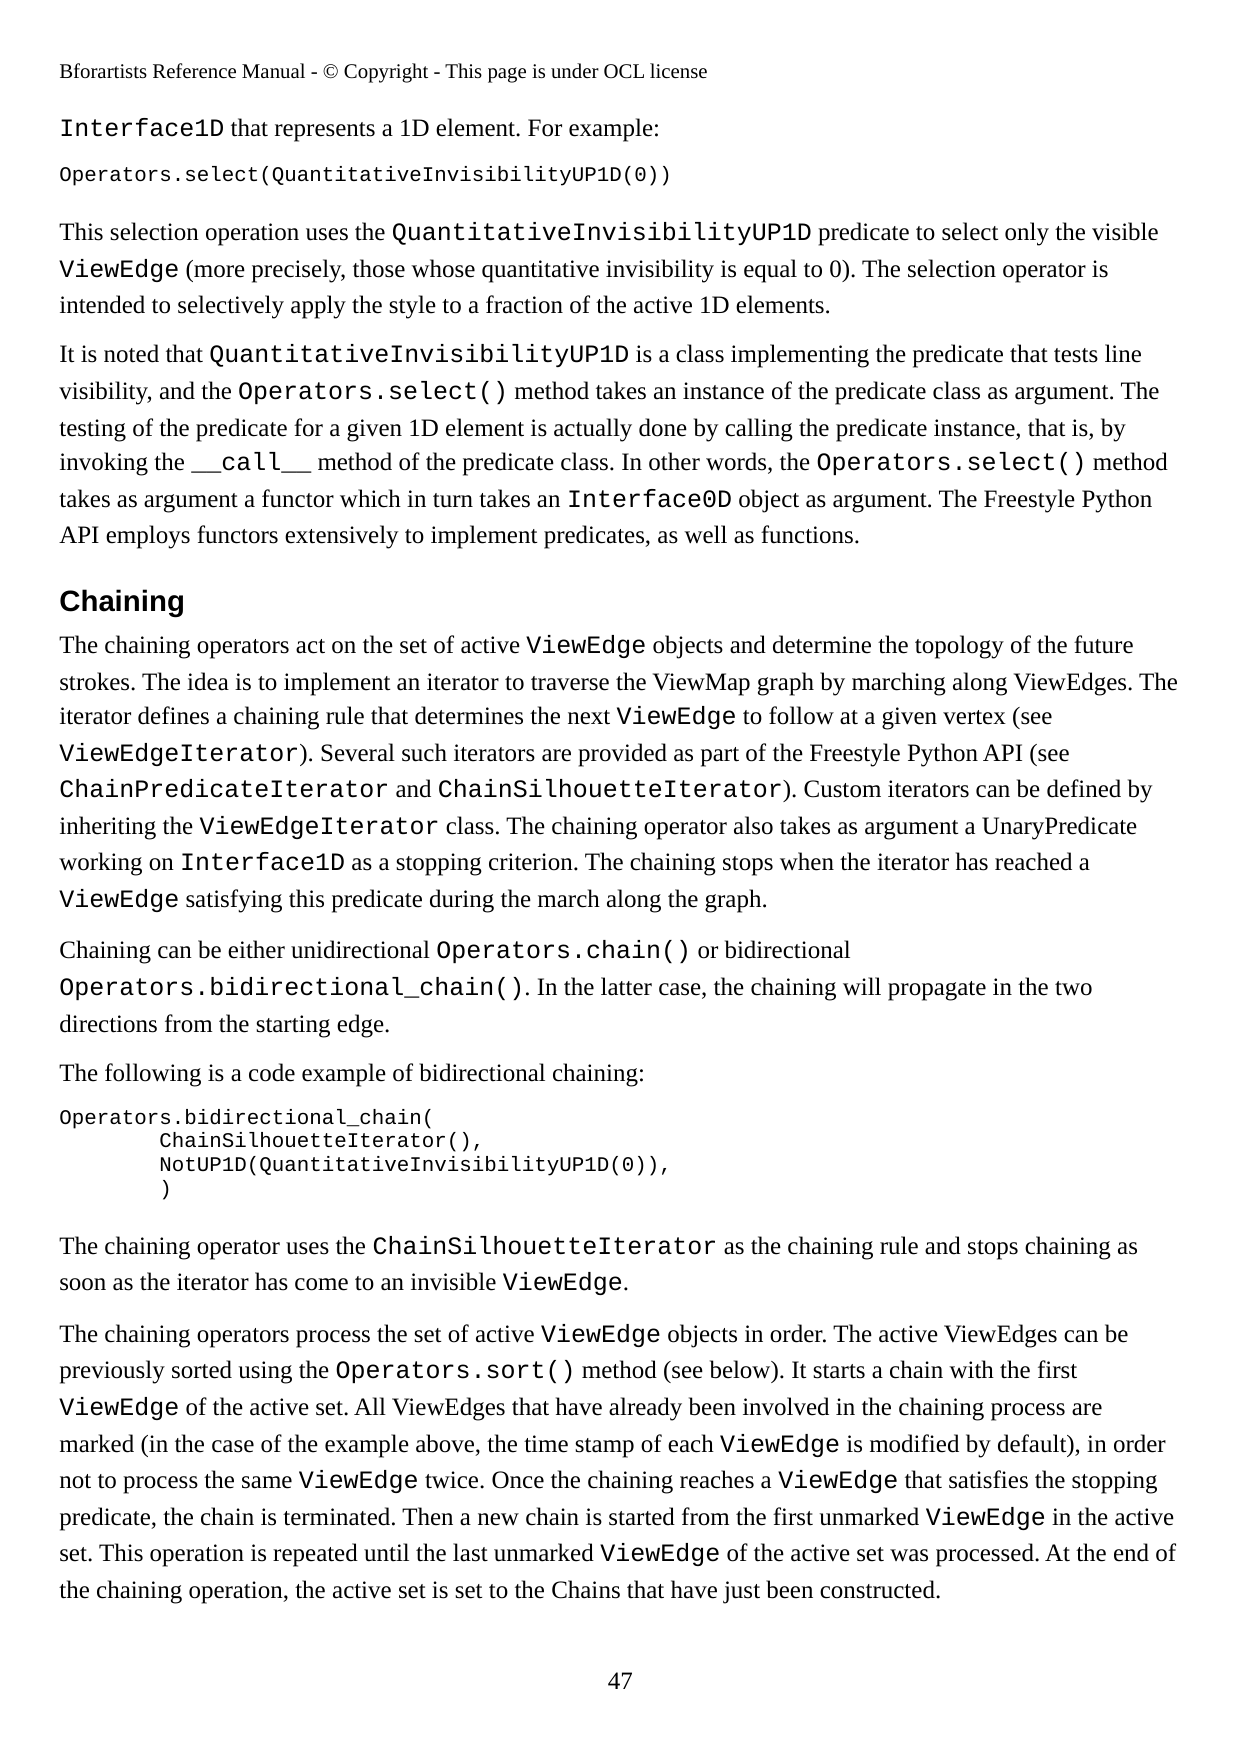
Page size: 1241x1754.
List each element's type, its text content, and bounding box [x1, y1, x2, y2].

text ChainSilhouetteIterator(), [59, 1130, 1181, 1154]
text Interface1D that represents a 1D element. For example: [59, 113, 1181, 143]
text This selection operation uses the QuantitativeInvisibilityUP1D predicate to select only the visible ViewEdge (more precisely, those whose quantitative invisibility is equal to 0). The selection operator is intended to selectively apply the style to a fraction of the active 1D elements. [59, 217, 1181, 319]
text ) [59, 1178, 1181, 1201]
text Chaining can be either unidirectional Operators.chain() or bidirectional Operators.bidirectional_chain(). In the latter case, the chaining will propagate in the two directions from the starting edge. [59, 936, 1181, 1037]
text NotUP1D(QuantitativeInvisibilityUP1D(0)), [59, 1154, 1181, 1178]
text It is noted that QuantitativeInvisibilityUP1D is a class implementing the predicate that tests line visibility, and the Operators.select() method takes an instance of the predicate class as argument. The testing of the predicate for a given 1D element is actually done by calling the predicate instance, that is, by invoking the __call__ method of the predicate class. In other words, the Operators.select() method takes as argument a functor which in turn takes an Interface0D object as argument. The Freestyle Python API employs functors extensively to implement predicates, as well as functions. [59, 339, 1181, 549]
text The following is a code example of bidirectional chaining: [59, 1058, 1181, 1086]
text Operators.bidirectional_chain( [59, 1107, 1181, 1130]
text The chaining operators process the set of active ViewEdge objects in order. The active ViewEdges can be previously sorted using the Operators.sort() method (see below). It starts a chain with the first ViewEdge of the active set. All ViewEdges that have already been involved in the chaining process are marked (in the case of the example above, the time stamp of each ViewEdge is modified by default), in order not to process the same ViewEdge twice. Once the chaining reaches a ViewEdge that satisfies the stopping predicate, the chain is terminated. Then a new chain is started from the first unmarked ViewEdge in the active set. This operation is repeated until the last unmarked ViewEdge of the active set was processed. At the end of the chaining operation, the active set is set to the Chains that have just been constructed. [59, 1319, 1181, 1604]
text The chaining operator uses the ChainSilhouetteIterator as the chaining rule and stops chaining as soon as the iterator has come to an invisible ViewEdge. [59, 1231, 1181, 1298]
text The chaining operators act on the set of active ViewEdge objects and determine the topology of the future strokes. The idea is to implement an iterator to traverse the ViewMap graph by marching along ViewEdges. The iterator defines a chaining rule that determines the next ViewEdge to follow at a given vertex (see ViewEdgeIterator). Several such iterators are provided as part of the Freestyle Python API (see ChainPredicateIterator and ChainSilhouetteIterator). Custom iterators can be defined by inheriting the ViewEdgeIterator class. The chaining operator also takes as argument a UnaryPredicate working on Interface1D as a stopping criterion. The chaining stops when the iterator has reached a ViewEdge satisfying this predicate during the march along the graph. [59, 630, 1181, 915]
subtitle Chaining [59, 584, 1181, 618]
text Operators.select(QuantitativeInvisibilityUP1D(0)) [59, 164, 1181, 188]
